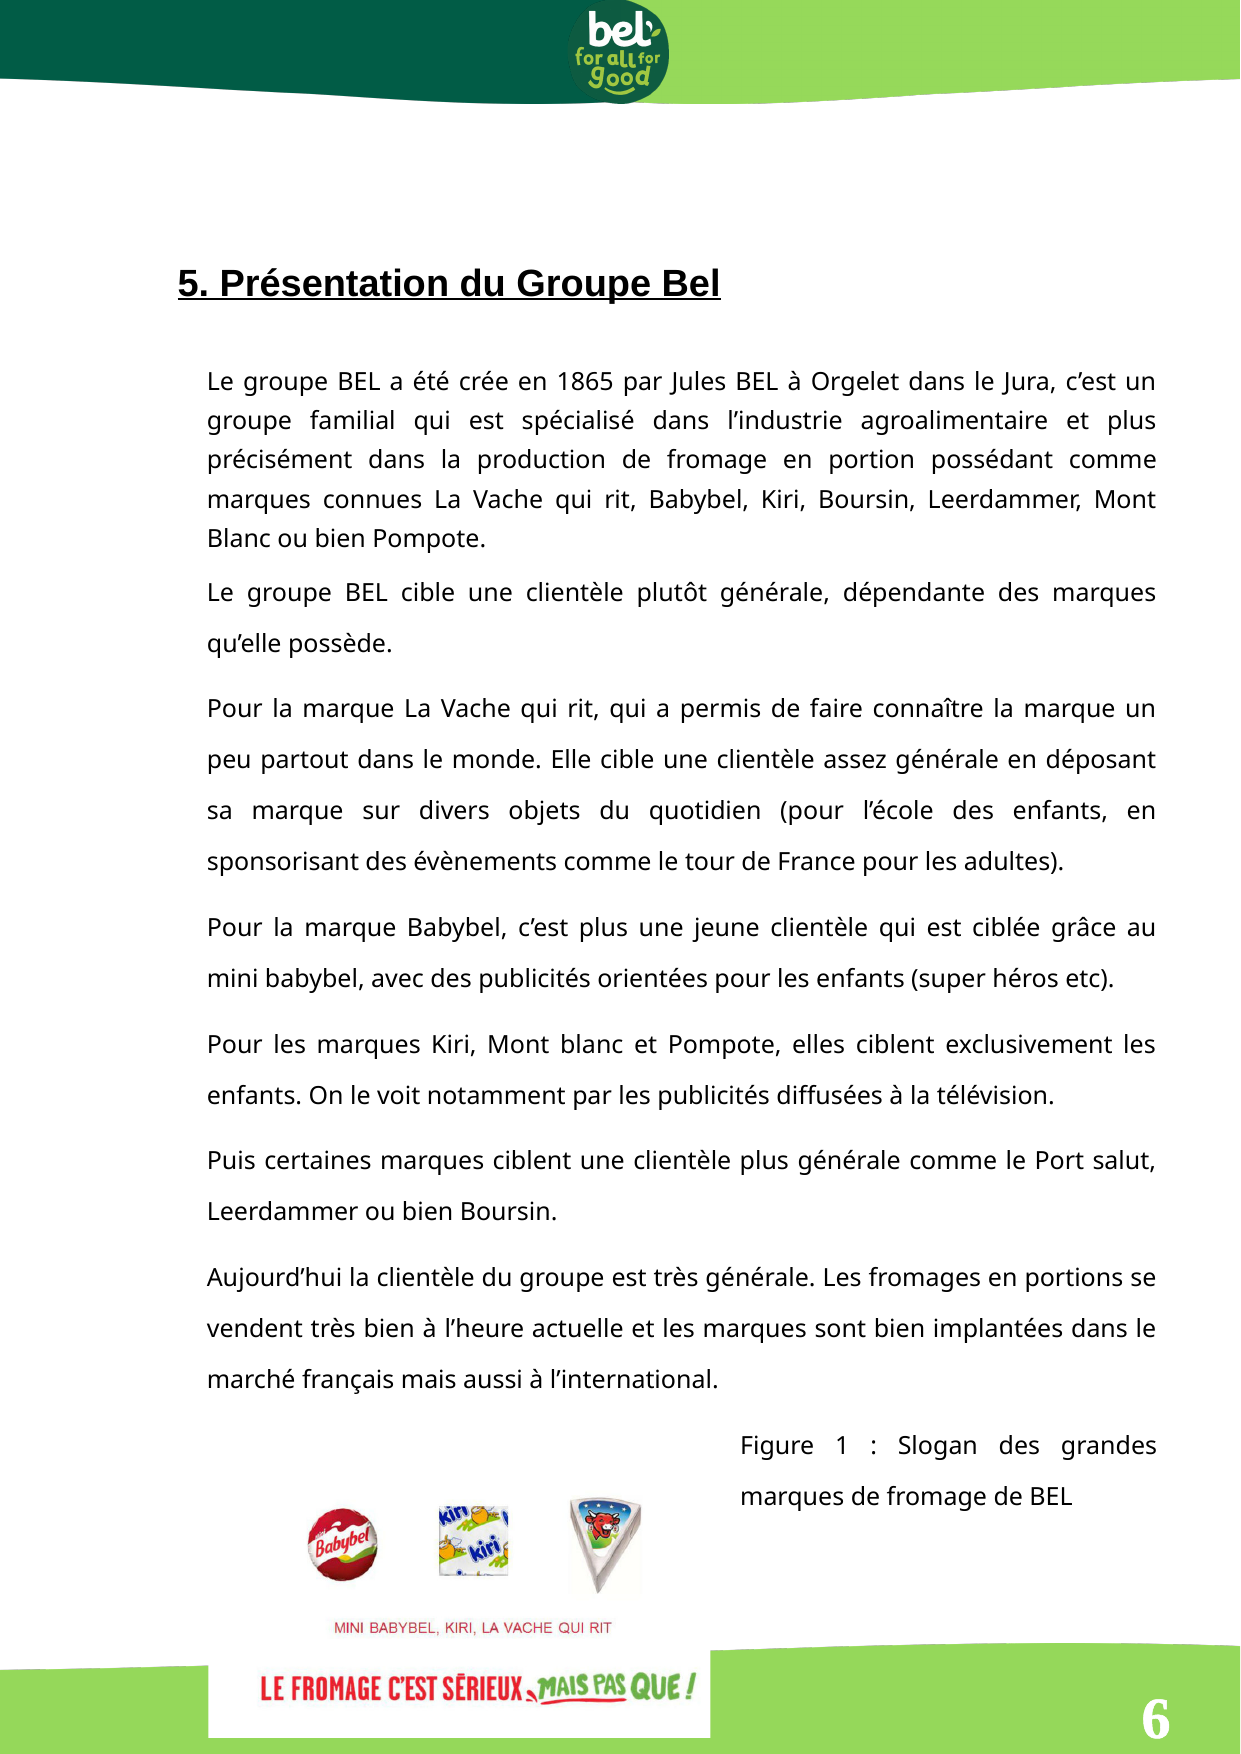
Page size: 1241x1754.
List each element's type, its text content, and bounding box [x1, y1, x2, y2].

text Puis certaines marques ciblent une clientèle plus générale comme le Port salut, Leerdammer ou bien Boursin. [177, 1096, 1181, 1212]
text Pour la marque Babybel, c’est plus une jeune clientèle qui est ciblée grâce au mini babybel, avec des publicités orientées pour les enfants (super héros etc). [177, 862, 1181, 979]
picture [0, 1424, 1241, 1754]
text Le groupe BEL cible une clientèle plutôt générale, dépendante des marques qu’elle possède. [177, 527, 1181, 644]
picture [0, 0, 1240, 104]
subtitle 5. Présentation du Groupe Bel [177, 260, 1181, 304]
text Pour la marque La Vache qui rit, qui a permis de faire connaître la marque un peu partout dans le monde. Elle cible une clientèle assez générale en déposant sa marque sur divers objets du quotidien (pour l’école des enfants, en sponsorisant des évènements comme le tour de France pour les adultes). [177, 644, 1181, 862]
text Figure 1 : Slogan des grandes marques de fromage de BEL [177, 1380, 1181, 1512]
text Le groupe BEL a été crée en 1865 par Jules BEL à Orgelet dans le Jura, c’est un groupe familial qui est spécialisé dans l’industrie agroalimentaire et plus précisément dans la production de fromage en portion possédant comme marques connues La Vache qui rit, Babybel, Kiri, Boursin, Leerdammer, Mont Blanc ou bien Pompote. [177, 317, 1181, 527]
text Pour les marques Kiri, Mont blanc et Pompote, elles ciblent exclusivement les enfants. On le voit notamment par les publicités diffusées à la télévision. [177, 979, 1181, 1096]
text Aujourd’hui la clientèle du groupe est très générale. Les fromages en portions se vendent très bien à l’heure actuelle et les marques sont bien implantées dans le marché français mais aussi à l’international. [177, 1212, 1181, 1380]
